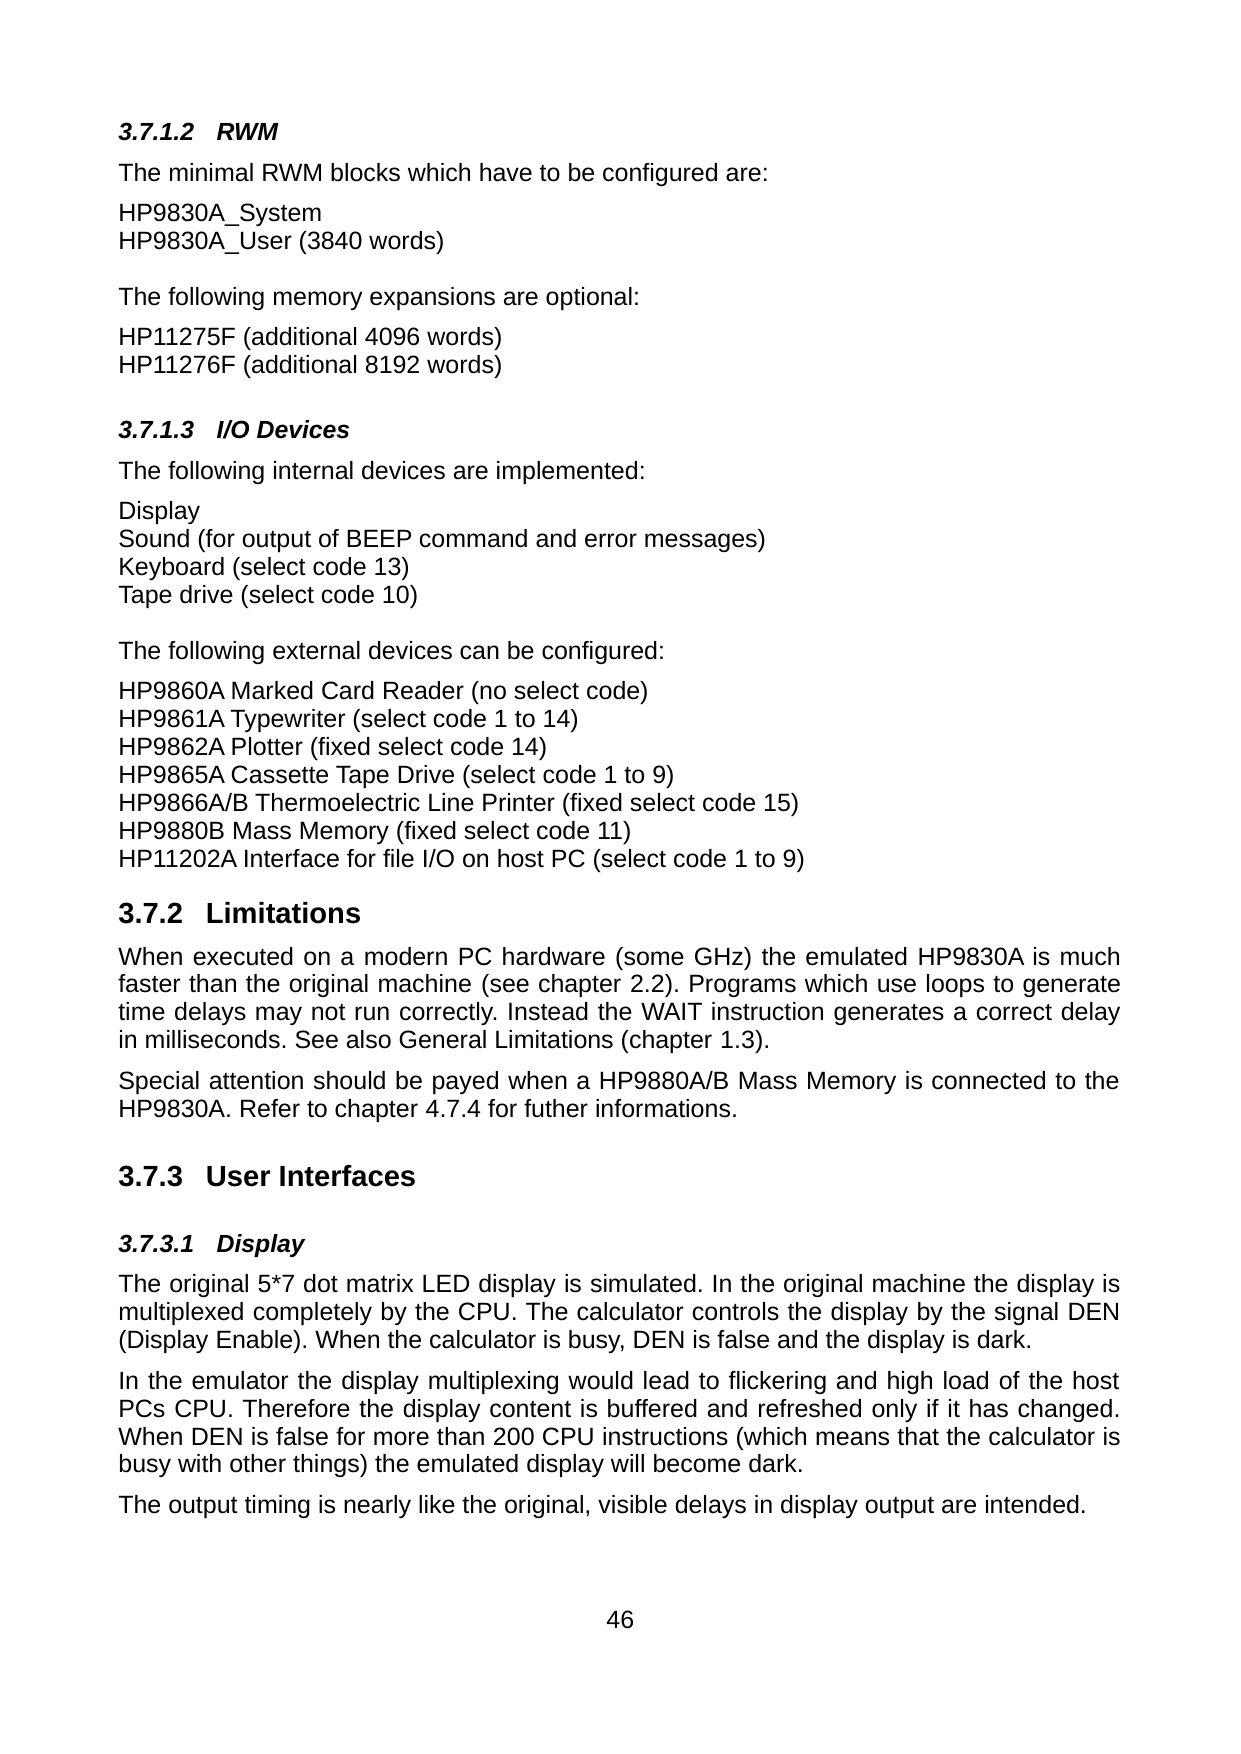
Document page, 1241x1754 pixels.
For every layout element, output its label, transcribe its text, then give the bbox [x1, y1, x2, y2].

subtitle I/O Devices [118, 416, 1122, 444]
text Tape drive (select code 10) [118, 581, 1122, 608]
text HP9866A/B Thermoelectric Line Printer (fixed select code 15) [118, 788, 1122, 816]
text Sound (for output of BEEP command and error messages) [118, 525, 1122, 553]
text HP9865A Cassette Tape Drive (select code 1 to 9) [118, 761, 1122, 788]
subtitle User Interfaces [118, 1160, 1122, 1192]
text The original 5*7 dot matrix LED display is simulated. In the original machine the display is multiplexed completely by the CPU. The calculator controls the display by the signal DEN (Display Enable). When the calculator is busy, DEN is false and the display is dark. [118, 1270, 1122, 1354]
text The output timing is nearly like the original, visible delays in display output are intended. [118, 1491, 1122, 1518]
text HP11275F (additional 4096 words) [118, 323, 1122, 351]
text The minimal RWM blocks which have to be configured are: [118, 158, 1122, 186]
subtitle Limitations [118, 897, 1122, 930]
text HP11276F (additional 8192 words) [118, 351, 1122, 379]
subtitle Display [118, 1230, 1122, 1258]
text HP9880B Mass Memory (fixed select code 11) [118, 816, 1122, 844]
text HP9861A Typewriter (select code 1 to 14) [118, 705, 1122, 733]
text Display [118, 497, 1122, 525]
text The following memory expansions are optional: [118, 282, 1122, 310]
text The following external devices can be configured: [118, 636, 1122, 664]
subtitle RWM [118, 118, 1122, 146]
text In the emulator the display multiplexing would lead to flickering and high load of the host PCs CPU. Therefore the display content is buffered and refreshed only if it has changed. When DEN is false for more than 200 CPU instructions (which means that the calculator is busy with other things) the emulated display will become dark. [118, 1366, 1122, 1478]
text HP9862A Plotter (fixed select code 14) [118, 733, 1122, 761]
text Special attention should be payed when a HP9880A/B Mass Memory is connected to the HP9830A. Refer to chapter 4.7.4 for futher informations. [118, 1067, 1122, 1122]
text When executed on a modern PC hardware (some GHz) the emulated HP9830A is much faster than the original machine (see chapter 2.2). Programs which use loops to generate time delays may not run correctly. Instead the WAIT instruction generates a correct delay in milliseconds. See also General Limitations (chapter 1.3). [118, 942, 1122, 1054]
text HP9830A_System HP9830A_User (3840 words) [118, 199, 1122, 254]
text HP9860A Marked Card Reader (no select code) [118, 677, 1122, 705]
text HP11202A Interface for file I/O on host PC (select code 1 to 9) [118, 844, 1122, 872]
text Keyboard (select code 13) [118, 553, 1122, 581]
text The following internal devices are implemented: [118, 456, 1122, 484]
